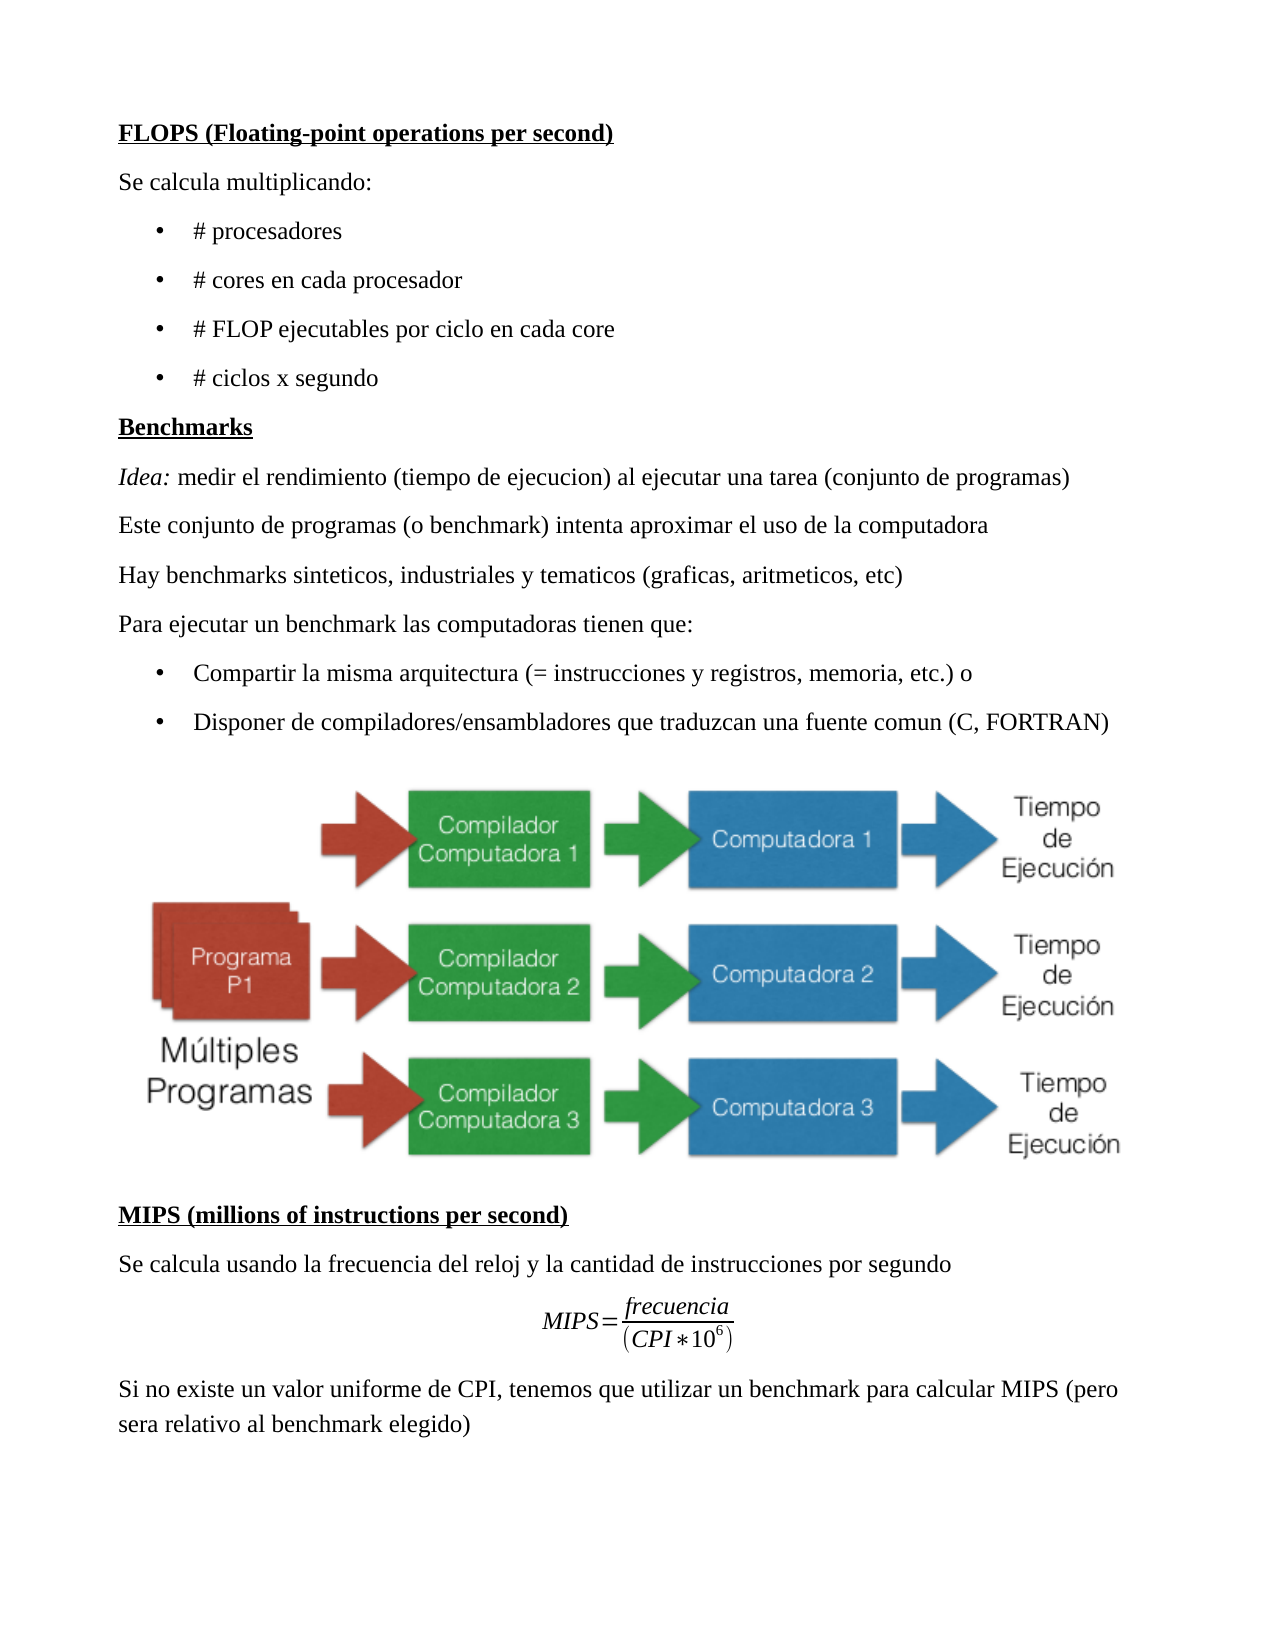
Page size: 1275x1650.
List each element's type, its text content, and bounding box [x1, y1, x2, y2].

text Para ejecutar un benchmark las computadoras tienen que: [118, 609, 1157, 637]
picture [118, 756, 1133, 1180]
text Hay benchmarks sinteticos, industriales y tematicos (graficas, aritmeticos, etc) [118, 560, 1157, 588]
text Este conjunto de programas (o benchmark) intenta aproximar el uso de la computadora [118, 511, 1157, 539]
list # ciclos x segundo [156, 363, 1157, 392]
text MIPS (millions of instructions per second) [118, 1200, 1157, 1228]
text Idea: medir el rendimiento (tiempo de ejecucion) al ejecutar una tarea (conjunto de programas) [118, 462, 1157, 490]
list Compartir la misma arquitectura (= instrucciones y registros, memoria, etc.) o [156, 658, 1157, 687]
text Se calcula multiplicando: [118, 167, 1157, 196]
list # procesadores [156, 216, 1157, 245]
list Disponer de compiladores/ensambladores que traduzcan una fuente comun (C, FORTRAN) [156, 707, 1157, 736]
list # FLOP ejecutables por ciclo en cada core [156, 314, 1157, 343]
text FLOPS (Floating-point operations per second) [118, 118, 1157, 147]
text Benchmarks [118, 412, 1157, 441]
text Se calcula usando la frecuencia del reloj y la cantidad de instrucciones por segundo [118, 1249, 1157, 1277]
list # cores en cada procesador [156, 265, 1157, 294]
text Si no existe un valor uniforme de CPI, tenemos que utilizar un benchmark para calcular MIPS (pero sera relativo al benchmark elegido) [118, 1374, 1157, 1438]
